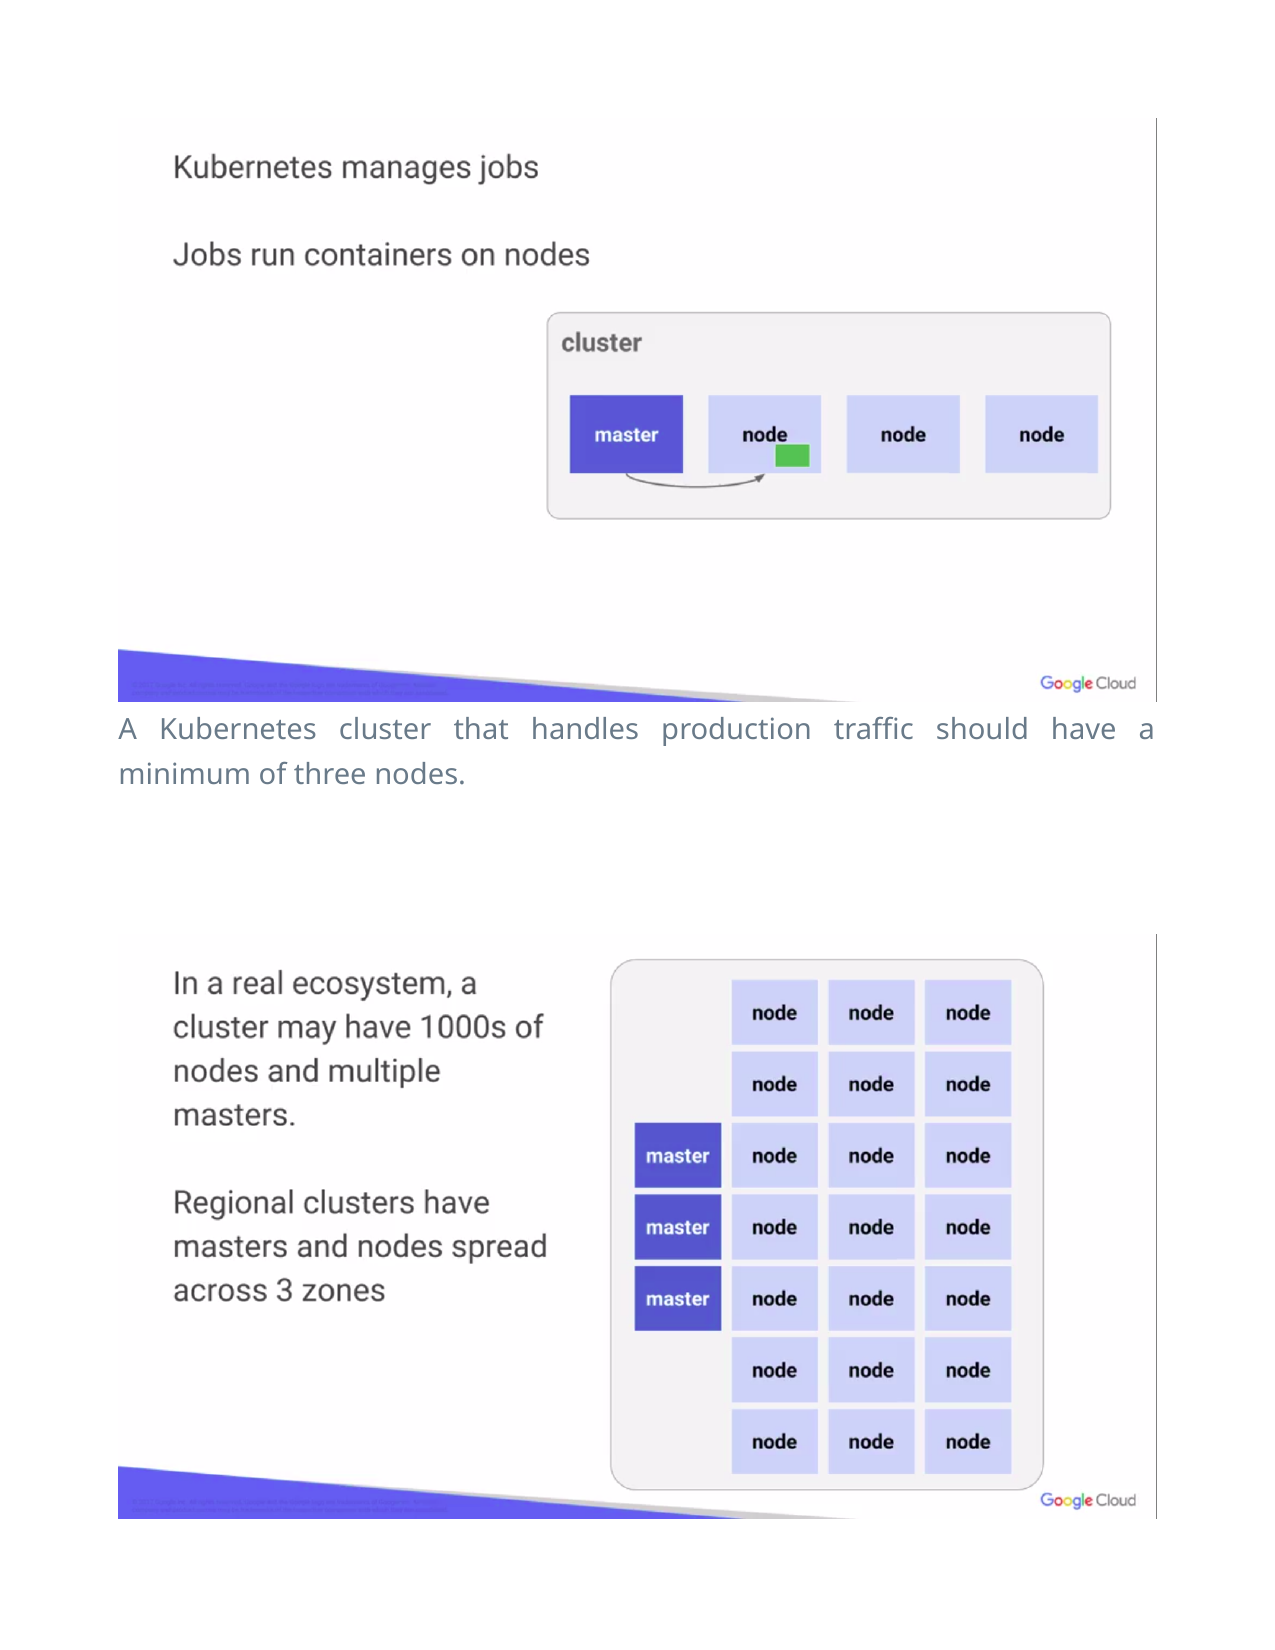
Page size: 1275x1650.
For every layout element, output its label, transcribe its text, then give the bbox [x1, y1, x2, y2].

picture [118, 118, 1157, 702]
picture [118, 934, 1157, 1519]
text A Kubernetes cluster that handles production traffic should have a minimum of three nodes. [118, 702, 1157, 793]
